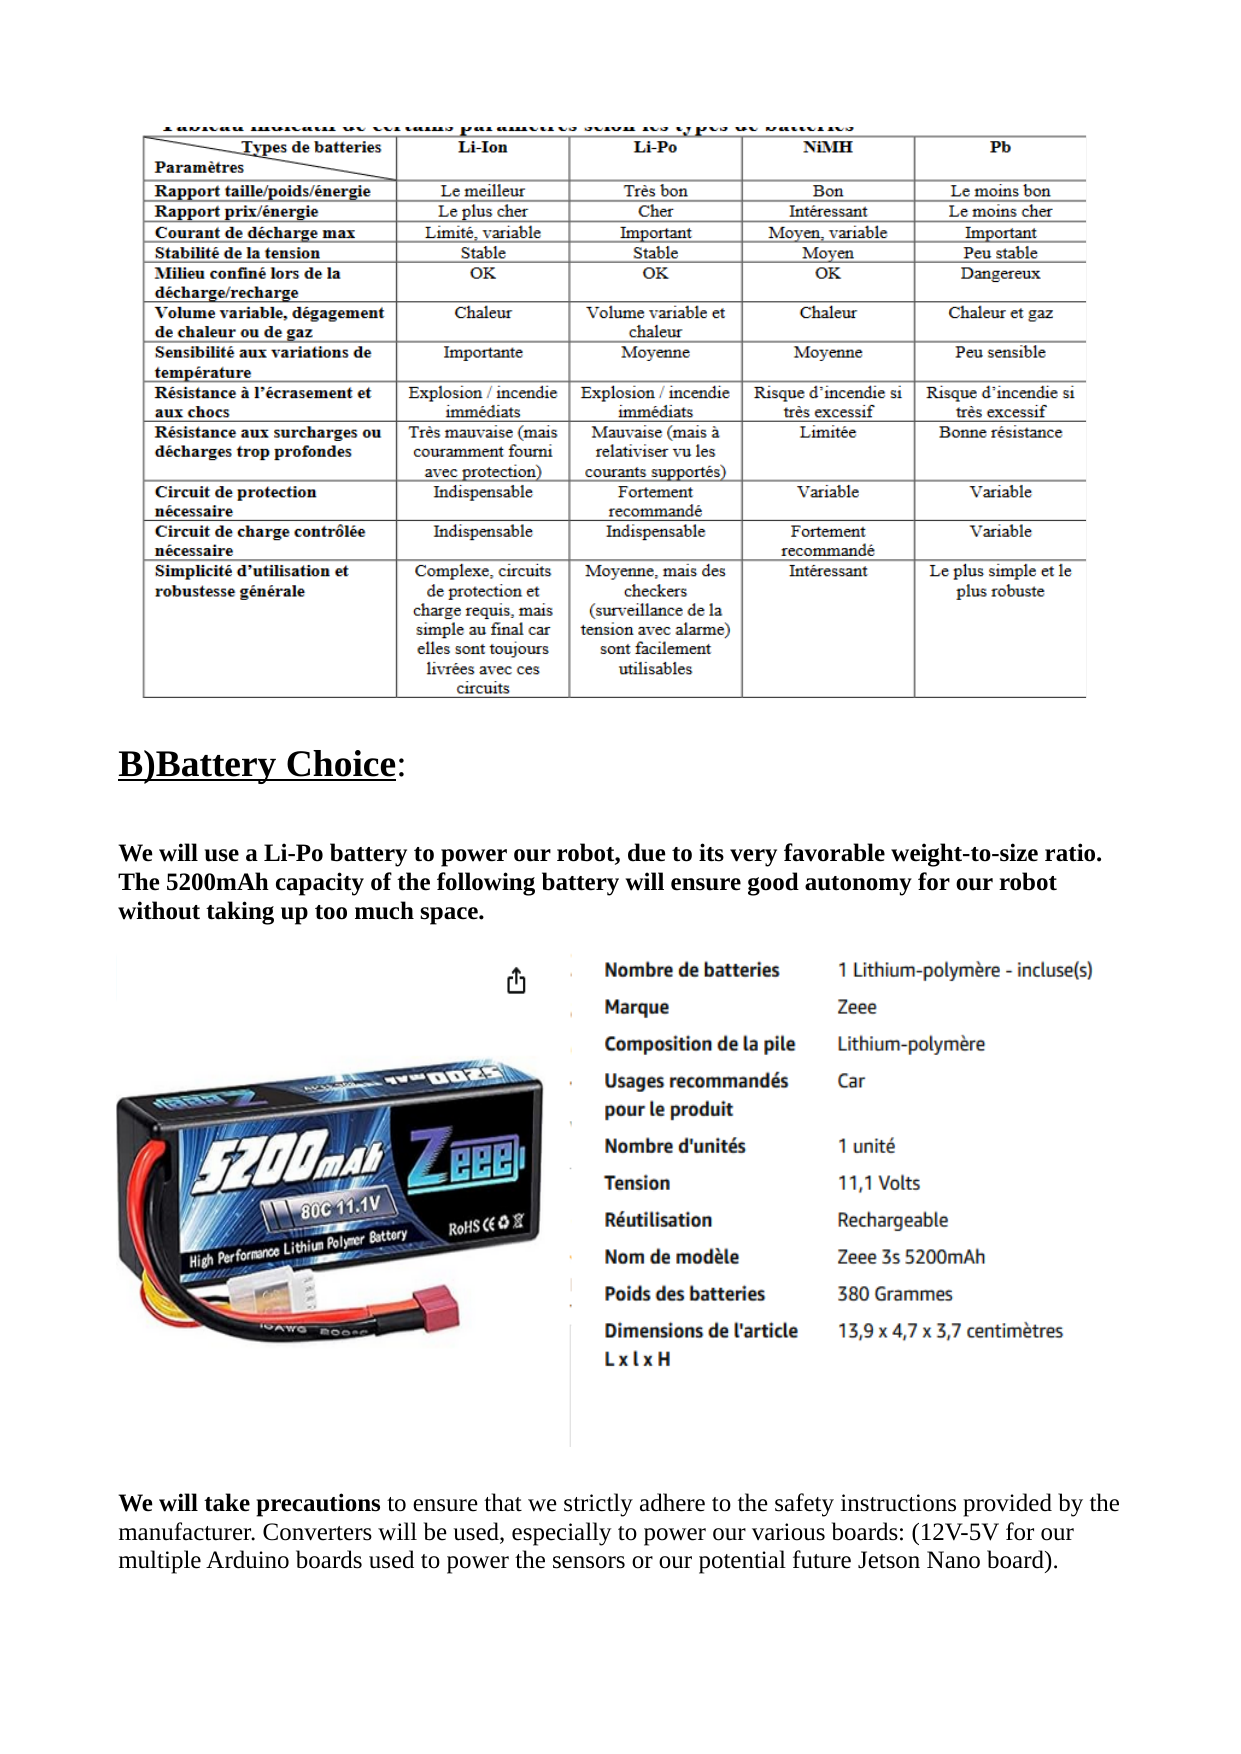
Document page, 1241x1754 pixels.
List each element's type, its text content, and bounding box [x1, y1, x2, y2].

text We will take precautions to ensure that we strictly adhere to the safety instructions provided by the manufacturer. Converters will be used, especially to power our various boards: (12V-5V for our multiple Arduino boards used to power the sensors or our potential future Jetson Nano board). [118, 1488, 1122, 1574]
text We will use a Li-Po battery to power our robot, due to its very favorable weight-to-size ratio. The 5200mAh capacity of the following battery will ensure good autonomy for our robot without taking up too much space. [118, 838, 1122, 924]
text B)Battery Choice: [118, 741, 1122, 784]
